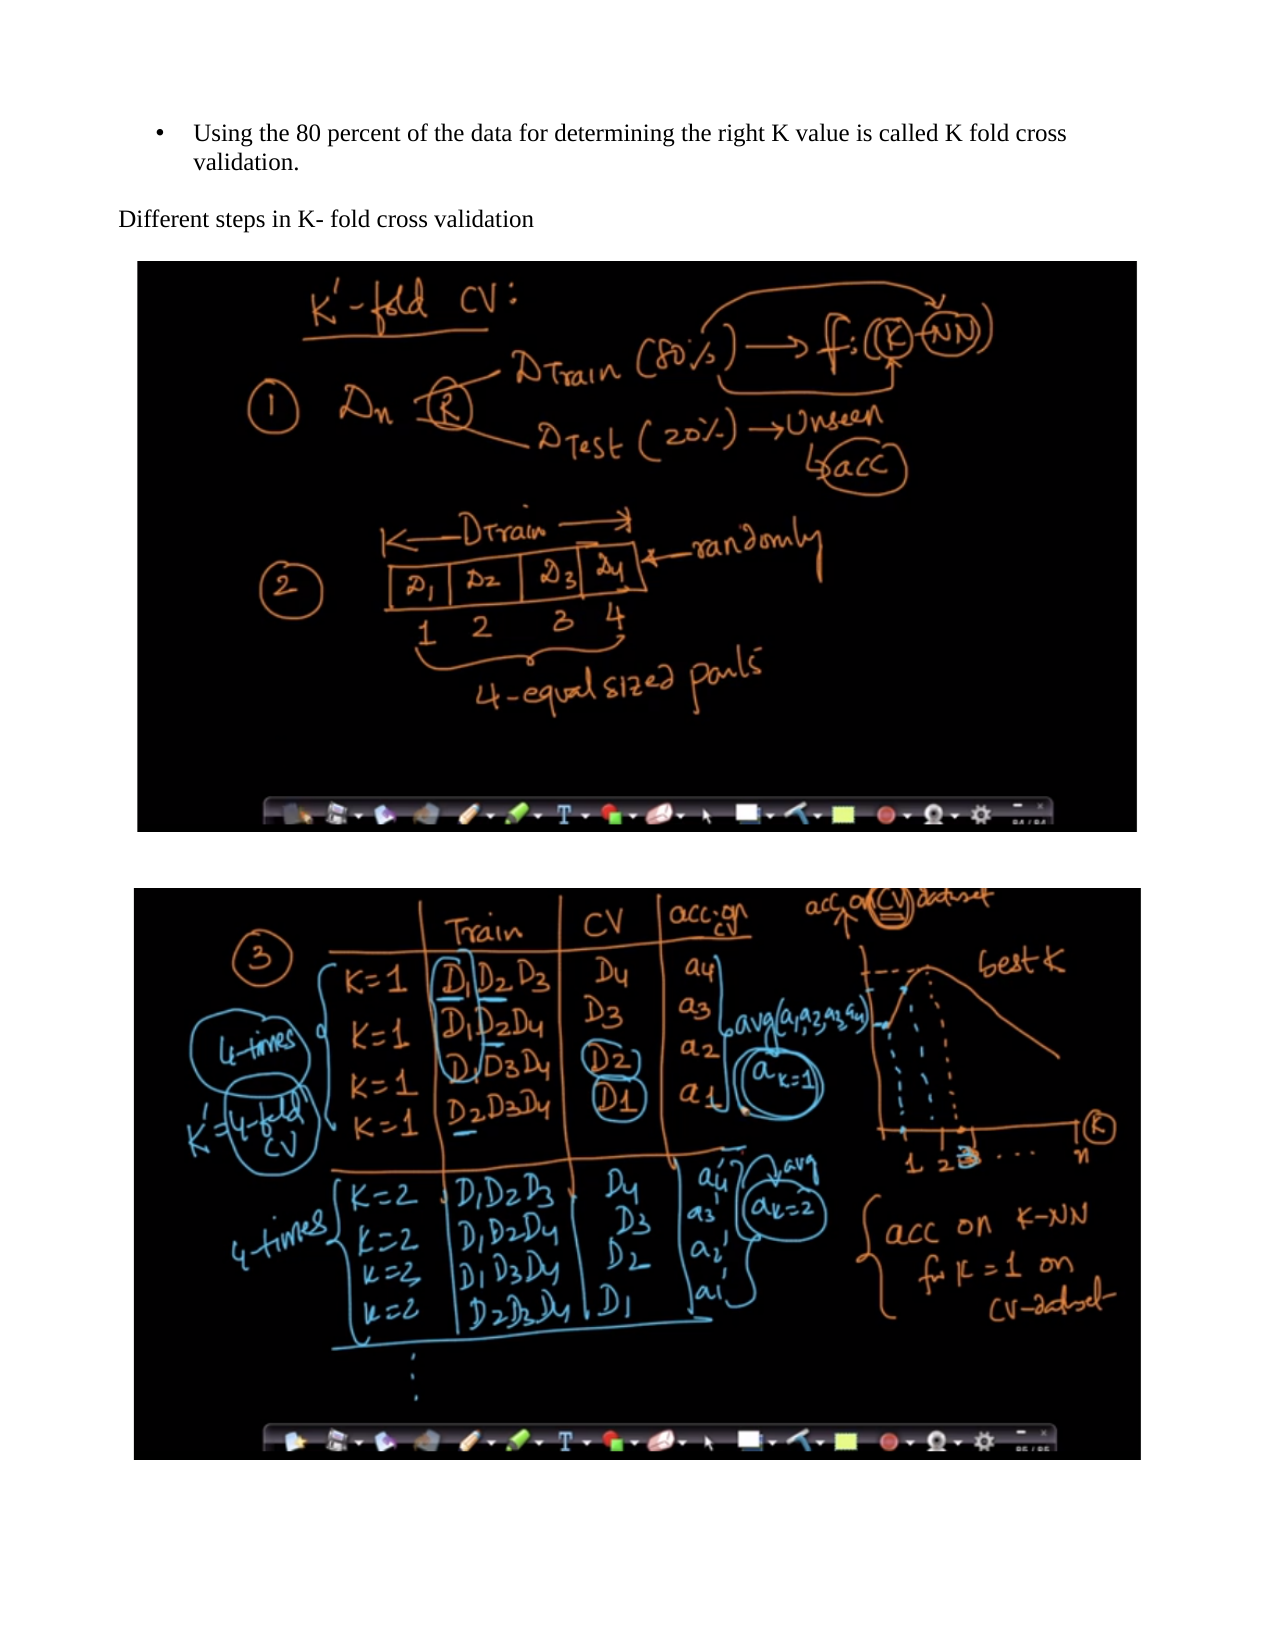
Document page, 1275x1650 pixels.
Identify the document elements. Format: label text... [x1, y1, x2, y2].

picture [137, 261, 1138, 832]
list Using the 80 percent of the data for determining the right K value is called K fold cross validation. [156, 118, 1157, 176]
text Different steps in K- fold cross validation [118, 204, 1157, 233]
picture [133, 888, 1142, 1460]
